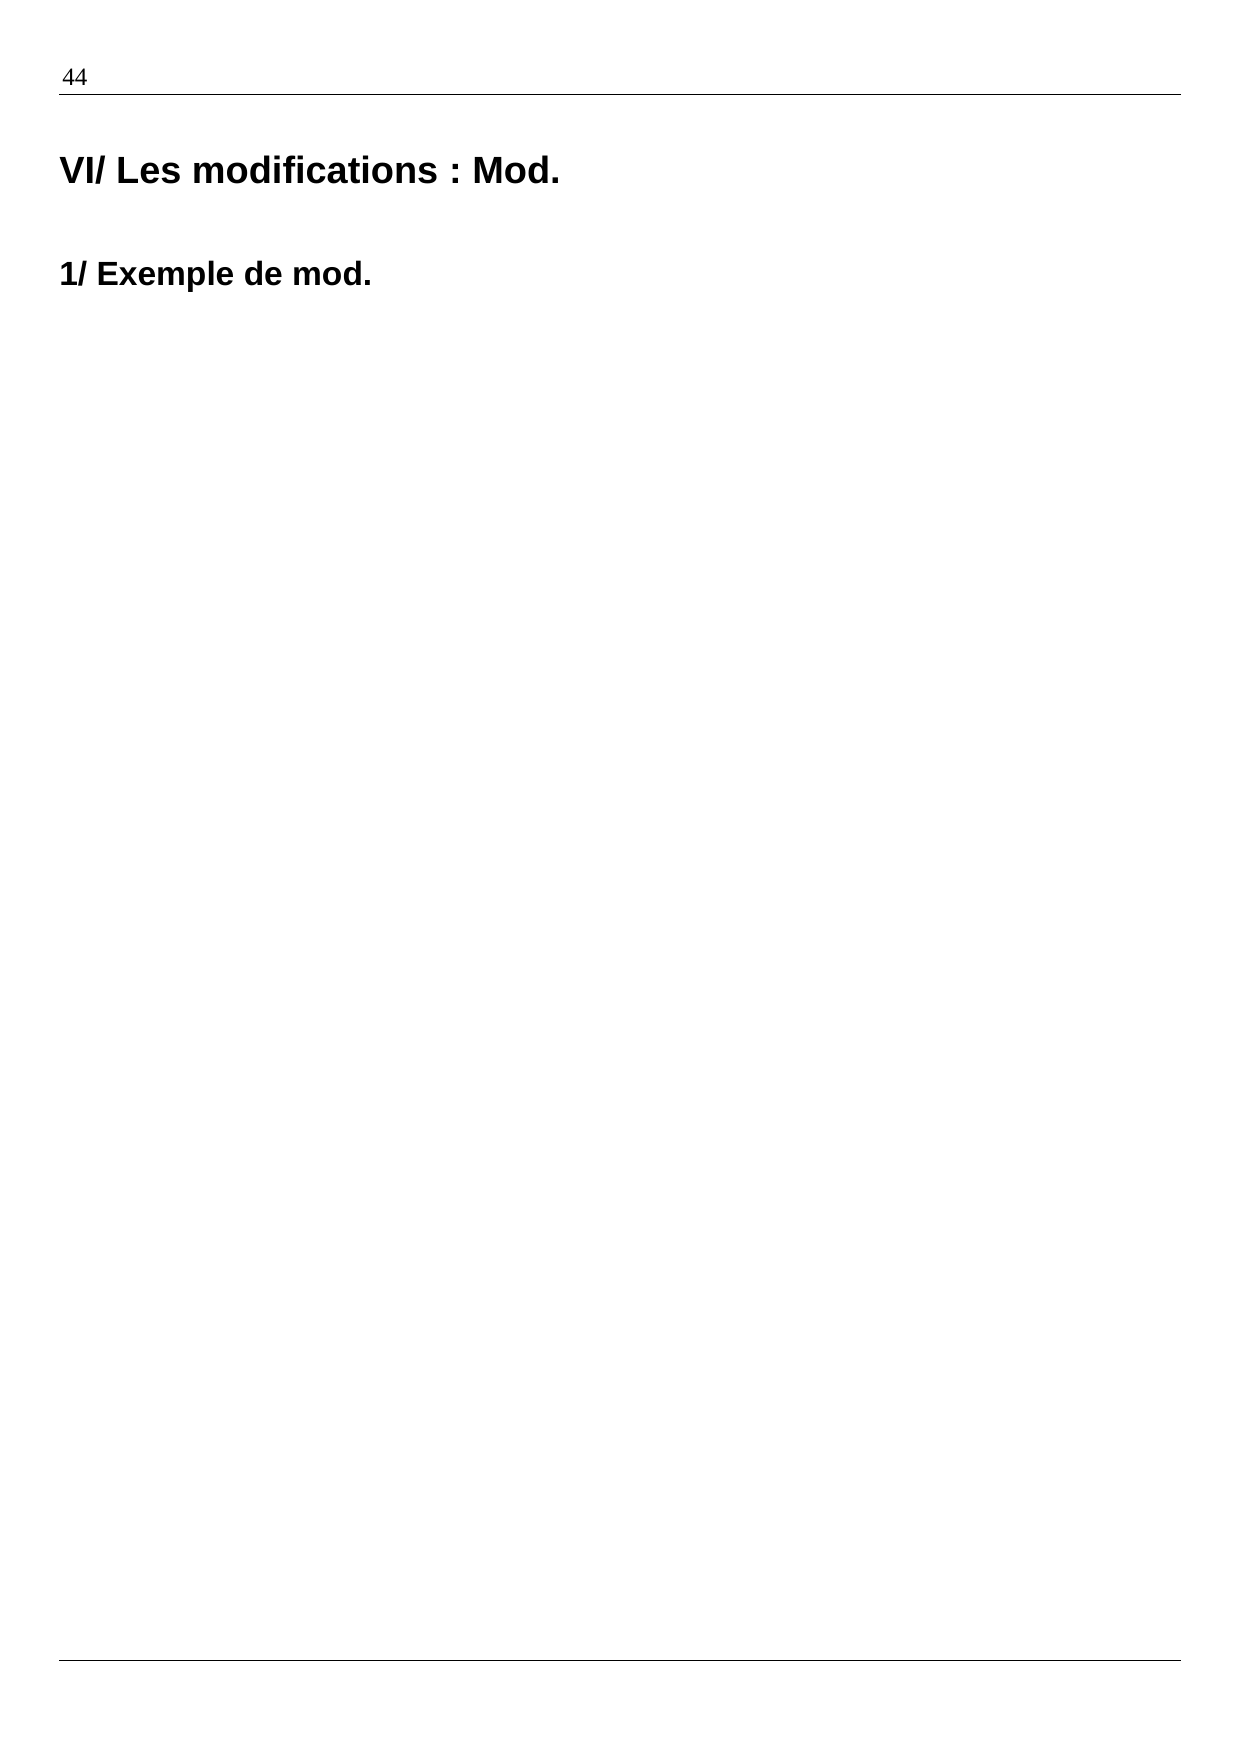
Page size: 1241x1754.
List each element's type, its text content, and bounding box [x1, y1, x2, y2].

subtitle VI/ Les modifications : Mod. [59, 148, 1181, 192]
subtitle 1/ Exemple de mod. [59, 254, 1181, 293]
